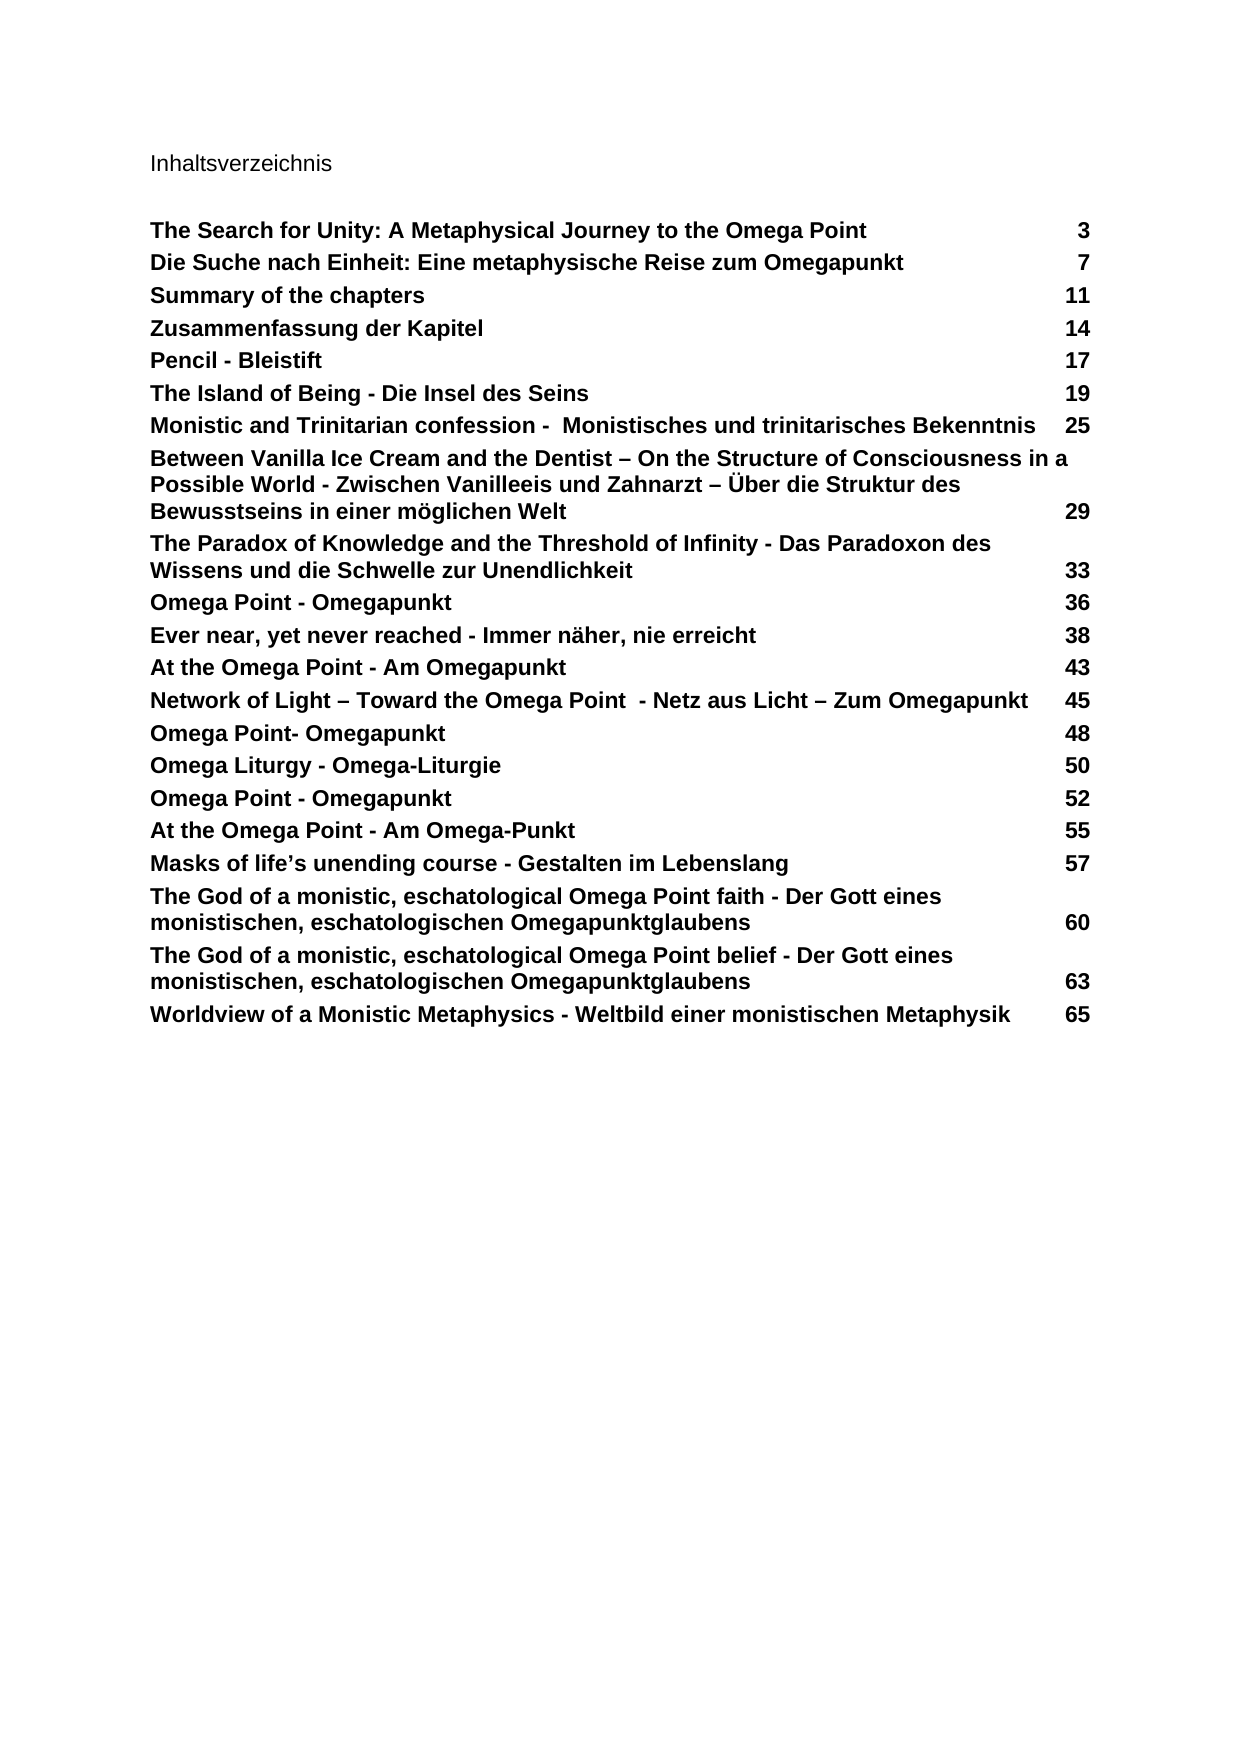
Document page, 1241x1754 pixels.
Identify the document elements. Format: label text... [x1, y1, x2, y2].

text Omega Liturgy - Omega-Liturgie 50 [150, 752, 1090, 778]
text The God of a monistic, eschatological Omega Point faith - Der Gott eines monistischen, eschatologischen Omegapunktglaubens 60 [150, 883, 1090, 935]
text Summary of the chapters 11 [150, 282, 1090, 308]
text Pencil - Bleistift 17 [150, 347, 1090, 373]
text Die Suche nach Einheit: Eine metaphysische Reise zum Omegapunkt 7 [150, 249, 1090, 276]
text Masks of life’s unending course - Gestalten im Lebenslang 57 [150, 850, 1090, 876]
text The Search for Unity: A Metaphysical Journey to the Omega Point 3 [150, 217, 1090, 243]
text At the Omega Point - Am Omega-Punkt 55 [150, 817, 1090, 844]
text Between Vanilla Ice Cream and the Dentist – On the Structure of Consciousness in a Possible World - Zwischen Vanilleeis und Zahnarzt – Über die Struktur des Bewusstseins in einer möglichen Welt 29 [150, 445, 1090, 524]
text The God of a monistic, eschatological Omega Point belief - Der Gott eines monistischen, eschatologischen Omegapunktglaubens 63 [150, 942, 1090, 994]
text Omega Point- Omegapunkt 48 [150, 719, 1090, 746]
text Zusammenfassung der Kapitel 14 [150, 314, 1090, 341]
text Omega Point - Omegapunkt 52 [150, 785, 1090, 811]
text Ever near, yet never reached - Immer näher, nie erreicht 38 [150, 622, 1090, 648]
text The Island of Being - Die Insel des Seins 19 [150, 380, 1090, 406]
text Worldview of a Monistic Metaphysics - Weltbild einer monistischen Metaphysik 65 [150, 1001, 1090, 1027]
text At the Omega Point - Am Omegapunkt 43 [150, 654, 1090, 681]
text Network of Light – Toward the Omega Point - Netz aus Licht – Zum Omegapunkt 45 [150, 687, 1090, 713]
text The Paradox of Knowledge and the Threshold of Infinity - Das Paradoxon des Wissens und die Schwelle zur Unendlichkeit 33 [150, 530, 1090, 583]
text Monistic and Trinitarian confession - Monistisches und trinitarisches Bekenntnis 25 [150, 412, 1090, 439]
text Inhaltsverzeichnis [150, 150, 1090, 176]
text Omega Point - Omegapunkt 36 [150, 589, 1090, 616]
